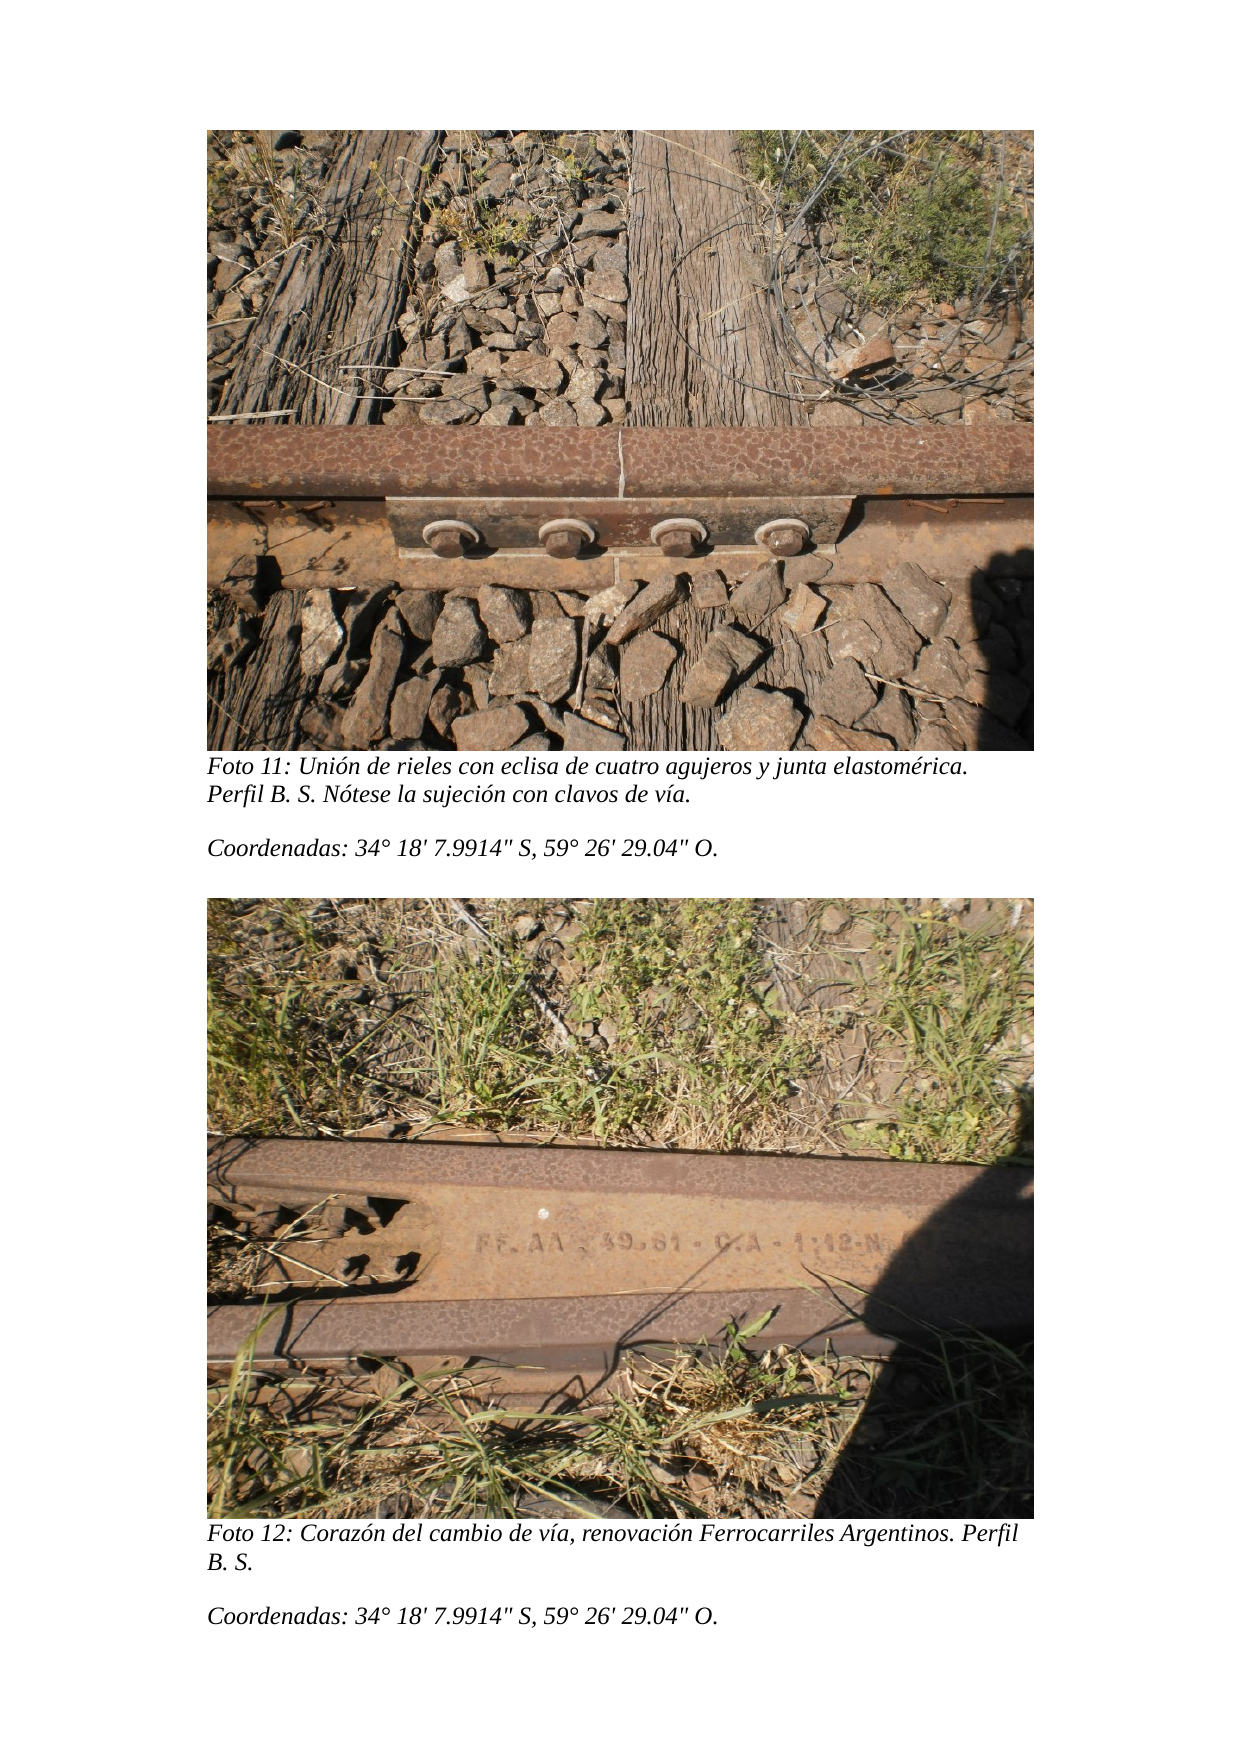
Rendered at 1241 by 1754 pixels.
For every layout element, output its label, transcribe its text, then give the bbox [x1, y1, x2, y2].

picture [207, 898, 1034, 1519]
picture [207, 130, 1034, 751]
text Foto 12: Corazón del cambio de vía, renovación Ferrocarriles Argentinos. Perfil B. S. [207, 1519, 1033, 1576]
text Foto 11: Unión de rieles con eclisa de cuatro agujeros y junta elastomérica. Perfil B. S. Nótese la sujeción con clavos de vía. [207, 751, 1033, 808]
text Coordenadas: 34° 18' 7.9914" S, 59° 26' 29.04" O. [207, 833, 1033, 862]
text Coordenadas: 34° 18' 7.9914" S, 59° 26' 29.04" O. [207, 1601, 1033, 1630]
